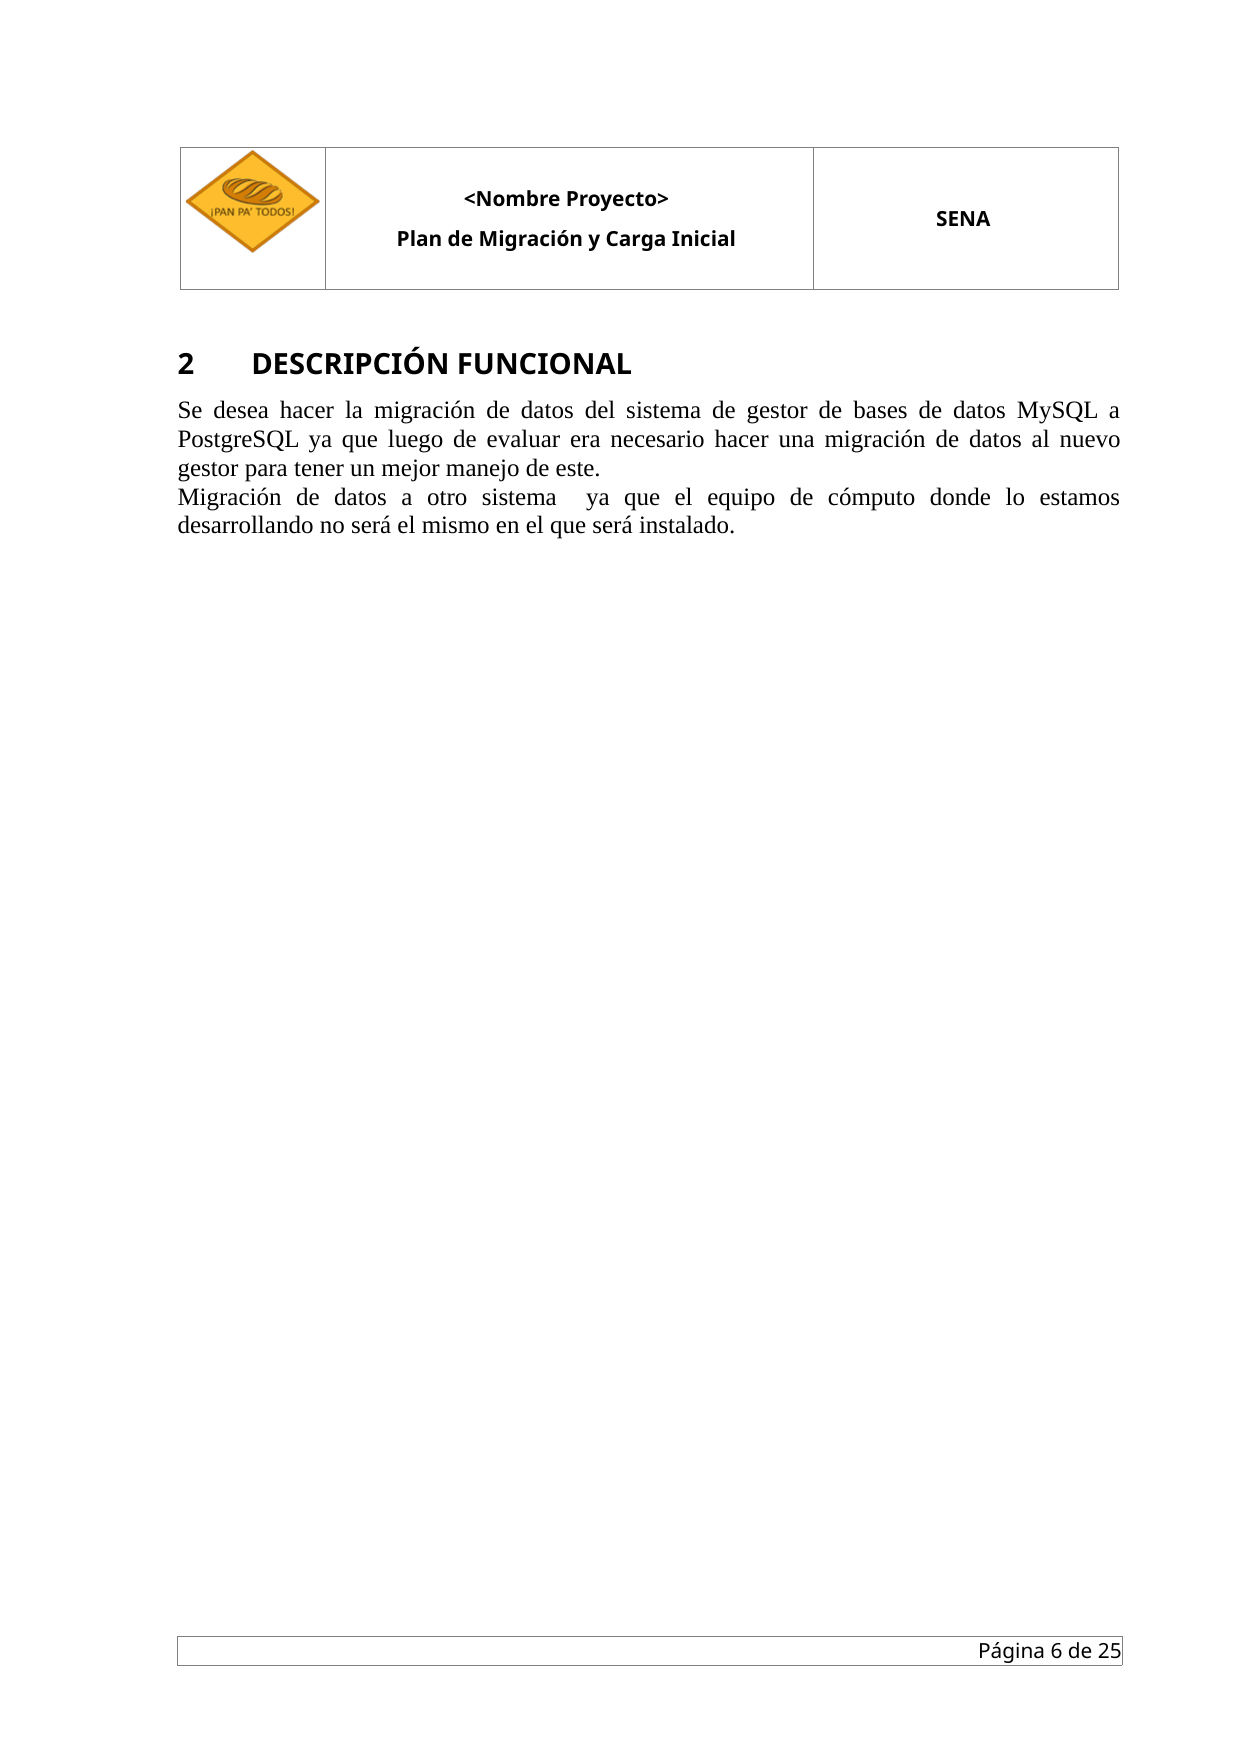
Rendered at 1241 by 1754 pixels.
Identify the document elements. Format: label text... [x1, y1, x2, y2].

text Se desea hacer la migración de datos del sistema de gestor de bases de datos MySQL a PostgreSQL ya que luego de evaluar era necesario hacer una migración de datos al nuevo gestor para tener un mejor manejo de este. [177, 396, 1122, 482]
text Migración de datos a otro sistema ya que el equipo de cómputo donde lo estamos desarrollando no será el mismo en el que será instalado. [177, 482, 1122, 539]
subtitle DESCRIPCIÓN FUNCIONAL [177, 343, 1122, 383]
